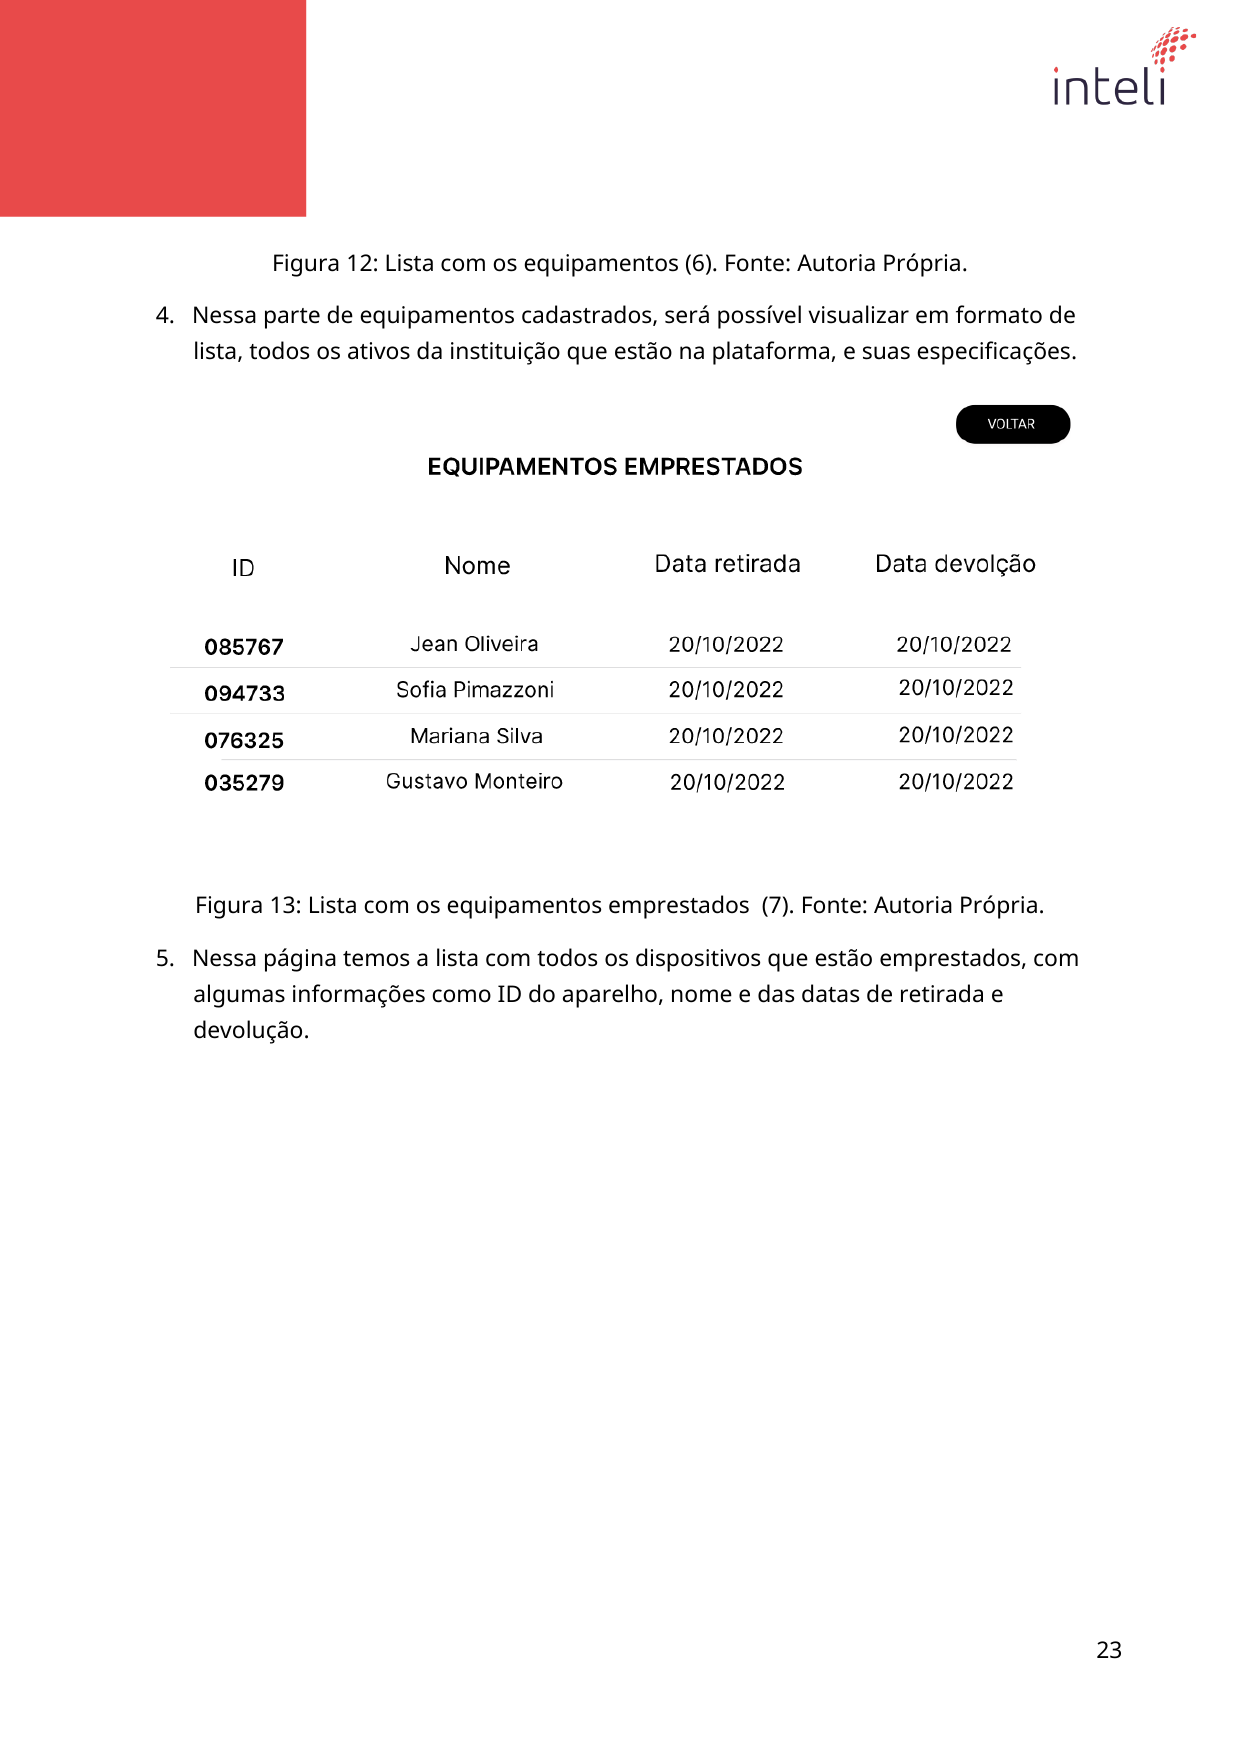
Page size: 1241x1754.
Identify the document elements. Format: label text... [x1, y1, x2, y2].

text Figura 13: Lista com os equipamentos emprestados (7). Fonte: Autoria Própria. [118, 889, 1122, 921]
picture [0, 0, 307, 217]
text Figura 12: Lista com os equipamentos (6). Fonte: Autoria Própria. [118, 118, 1122, 278]
picture [1054, 27, 1197, 105]
list Nessa parte de equipamentos cadastrados, será possível visualizar em formato de lista, todos os ativos da instituição que estão na plataforma, e suas especificações. [156, 299, 1122, 367]
picture [149, 387, 1091, 868]
list Nessa página temos a lista com todos os dispositivos que estão emprestados, com algumas informações como ID do aparelho, nome e das datas de retirada e devolução. [156, 942, 1122, 1045]
